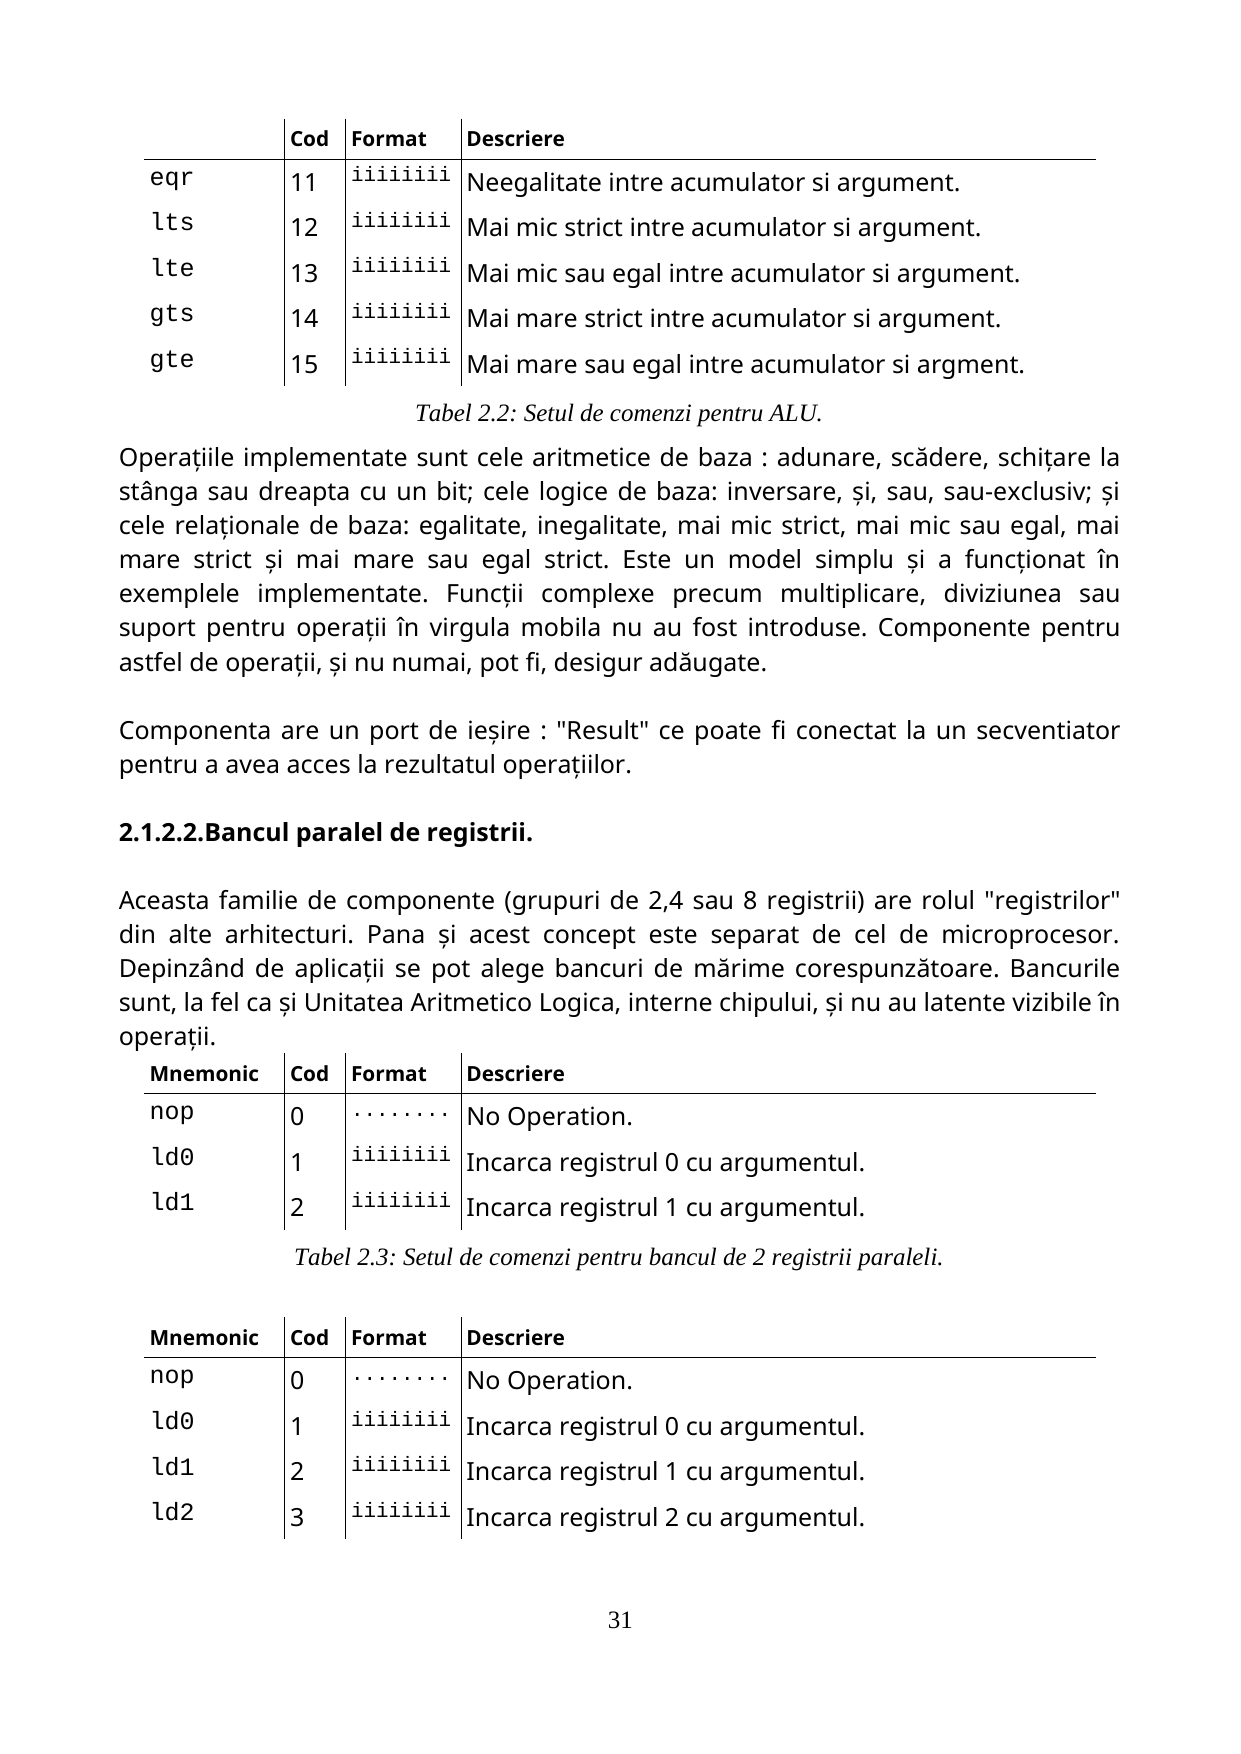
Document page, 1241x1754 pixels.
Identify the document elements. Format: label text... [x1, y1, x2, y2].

table_cell iiiiiiii [346, 295, 461, 341]
table_cell 12 [285, 204, 345, 249]
table_cell ld1 [144, 1448, 284, 1494]
table_cell 0 [285, 1358, 345, 1403]
table_cell nop [144, 1094, 284, 1138]
table_cell Incarca registrul 0 cu argumentul. [462, 1403, 1096, 1448]
text Tabel 2.2: Setul de comenzi pentru ALU. [118, 398, 1122, 427]
table_cell ld0 [144, 1403, 284, 1448]
table_cell Incarca registrul 1 cu argumentul. [462, 1448, 1096, 1494]
table_cell 3 [285, 1494, 345, 1539]
table_cell 1 [285, 1403, 345, 1448]
table_cell iiiiiiii [346, 1139, 461, 1184]
table_header Mnemonic [144, 1053, 284, 1093]
table_header Cod [285, 1053, 345, 1093]
table_cell Mai mare strict intre acumulator si argument. [462, 295, 1096, 341]
table_cell 2 [285, 1448, 345, 1494]
table_header Format [346, 119, 461, 158]
table_cell gte [144, 341, 284, 386]
text Componenta are un port de ieșire : "Result" ce poate fi conectat la un secventiator pentru a avea acces la rezultatul operațiilor. [118, 712, 1122, 780]
table_cell No Operation. [462, 1358, 1096, 1403]
table_cell ........ [346, 1094, 461, 1138]
table_cell ld0 [144, 1139, 284, 1184]
table_header Mnemonic [144, 1317, 284, 1357]
table_header [144, 119, 284, 158]
table_cell iiiiiiii [346, 1448, 461, 1494]
table_cell Mai mic strict intre acumulator si argument. [462, 204, 1096, 249]
table_cell 2 [285, 1184, 345, 1229]
table_cell iiiiiiii [346, 1403, 461, 1448]
text Tabel 2.3: Setul de comenzi pentru bancul de 2 registrii paraleli. [118, 1242, 1122, 1271]
table_cell 1 [285, 1139, 345, 1184]
table_cell Incarca registrul 2 cu argumentul. [462, 1494, 1096, 1539]
table_cell 13 [285, 250, 345, 295]
table_cell No Operation. [462, 1094, 1096, 1138]
table_cell iiiiiiii [346, 1184, 461, 1229]
table_header Cod [285, 119, 345, 158]
table_cell lts [144, 204, 284, 249]
table_cell ld1 [144, 1184, 284, 1229]
table_cell iiiiiiii [346, 250, 461, 295]
table_cell ld2 [144, 1494, 284, 1539]
table_cell lte [144, 250, 284, 295]
table_cell 14 [285, 295, 345, 341]
text Operațiile implementate sunt cele aritmetice de baza : adunare, scădere, schițare la stânga sau dreapta cu un bit; cele logice de baza: inversare, și, sau, sau-exclusiv; și cele relaționale de baza: egalitate, inegalitate, mai mic strict, mai mic sau egal, mai mare strict și mai mare sau egal strict. Este un model simplu și a funcționat în exemplele implementate. Funcții complexe precum multiplicare, diviziunea sau suport pentru operații în virgula mobila nu au fost introduse. Componente pentru astfel de operații, și nu numai, pot fi, desigur adăugate. [118, 440, 1122, 678]
table_cell Incarca registrul 0 cu argumentul. [462, 1139, 1096, 1184]
table_header Format [346, 1317, 461, 1357]
table_header Cod [285, 1317, 345, 1357]
table_cell 0 [285, 1094, 345, 1138]
text 2.1.2.2.Bancul paralel de registrii. [118, 814, 1122, 848]
table_cell Incarca registrul 1 cu argumentul. [462, 1184, 1096, 1229]
table_cell gts [144, 295, 284, 341]
table_cell 15 [285, 341, 345, 386]
table_header Format [346, 1053, 461, 1093]
table_cell eqr [144, 160, 284, 204]
table_cell Neegalitate intre acumulator si argument. [462, 160, 1096, 204]
table_cell iiiiiiii [346, 341, 461, 386]
table_header Descriere [462, 1053, 1096, 1093]
table_cell iiiiiiii [346, 1494, 461, 1539]
table_cell iiiiiiii [346, 160, 461, 204]
table_cell nop [144, 1358, 284, 1403]
table_cell iiiiiiii [346, 204, 461, 249]
table_header Descriere [462, 119, 1096, 158]
table_cell ........ [346, 1358, 461, 1403]
text Aceasta familie de componente (grupuri de 2,4 sau 8 registrii) are rolul "registrilor" din alte arhitecturi. Pana și acest concept este separat de cel de microprocesor. Depinzând de aplicații se pot alege bancuri de mărime corespunzătoare. Bancurile sunt, la fel ca și Unitatea Aritmetico Logica, interne chipului, și nu au latente vizibile în operații. [118, 883, 1122, 1053]
table_cell Mai mic sau egal intre acumulator si argument. [462, 250, 1096, 295]
table_cell Mai mare sau egal intre acumulator si argment. [462, 341, 1096, 386]
table_cell 11 [285, 160, 345, 204]
table_header Descriere [462, 1317, 1096, 1357]
